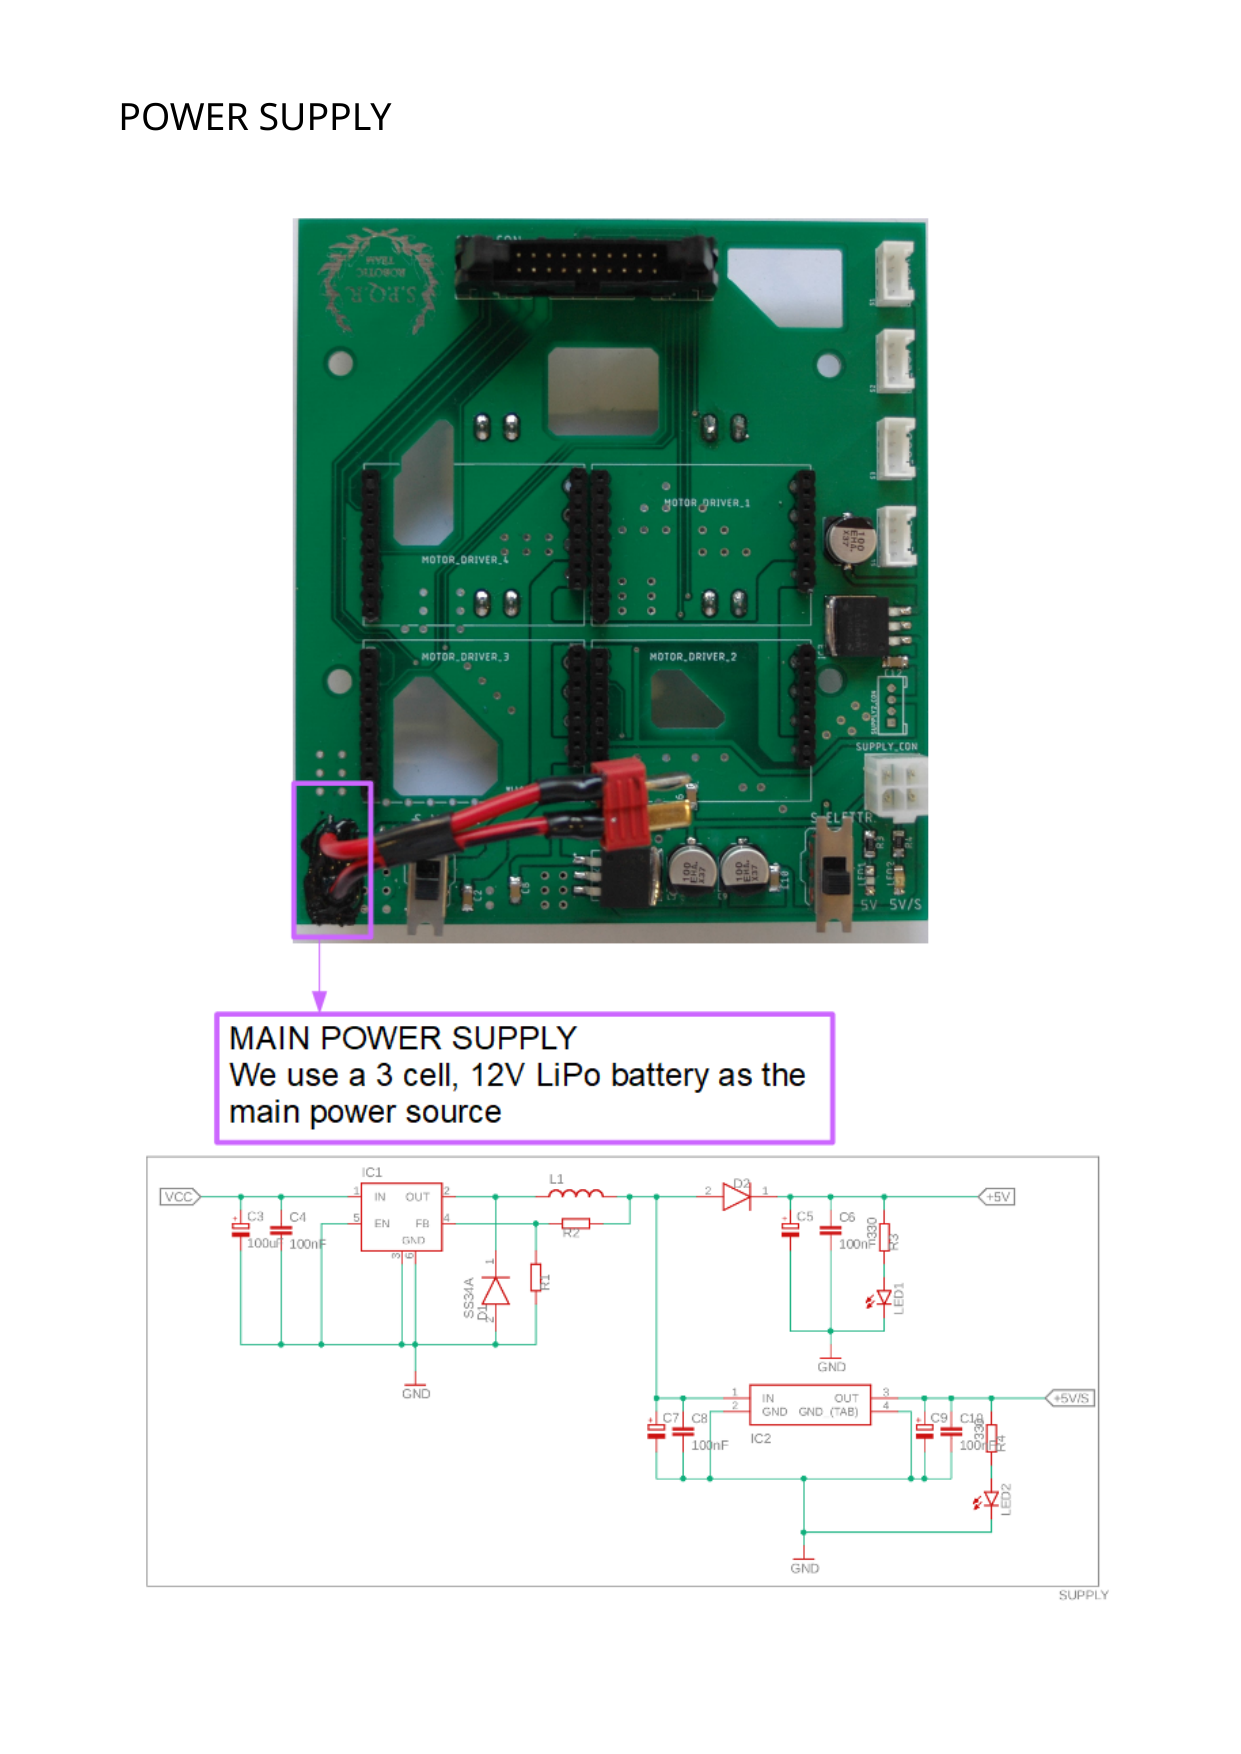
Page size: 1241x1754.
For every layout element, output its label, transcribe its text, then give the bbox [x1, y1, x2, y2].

text POWER SUPPLY [118, 91, 1122, 141]
picture [88, 141, 1166, 1666]
